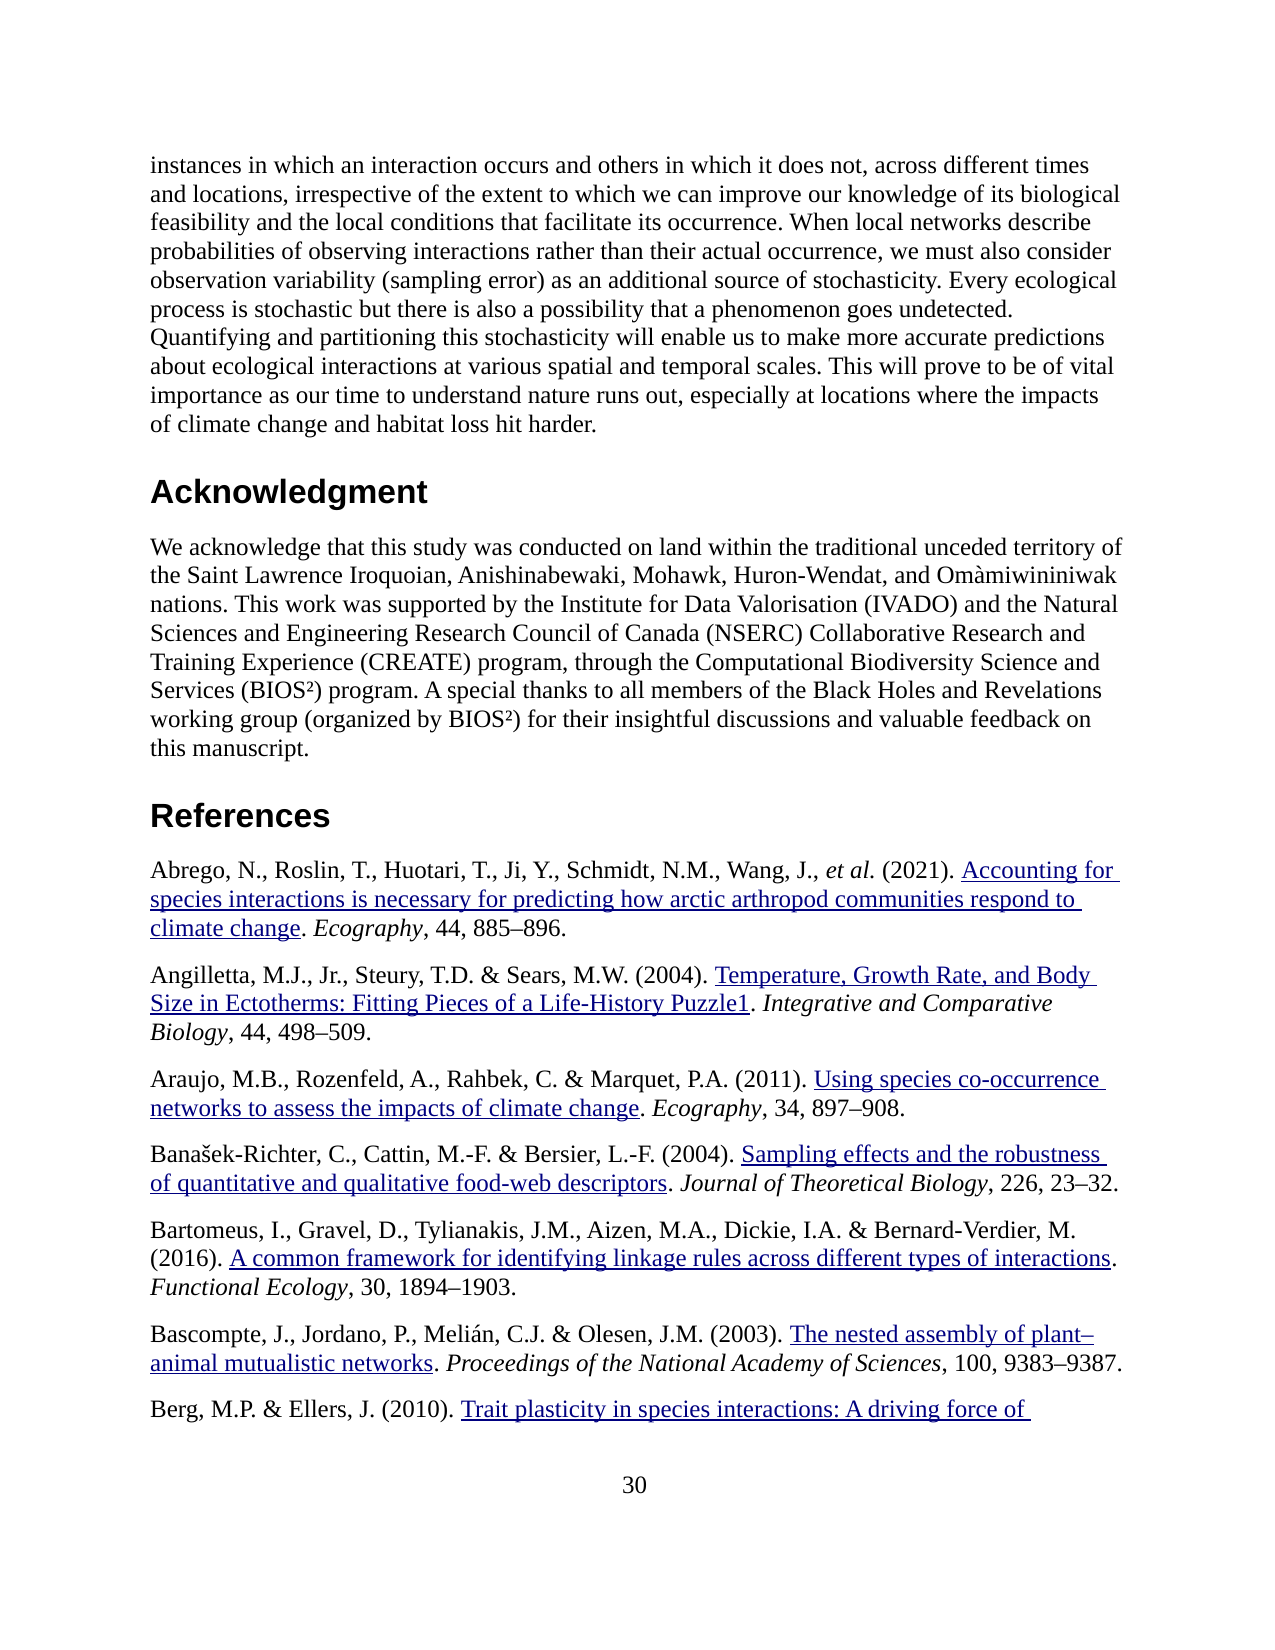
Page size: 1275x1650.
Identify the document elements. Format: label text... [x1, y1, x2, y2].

text Araujo, M.B., Rozenfeld, A., Rahbek, C. & Marquet, P.A. (2011). Using species co-occurrence networks to assess the impacts of climate change. Ecography, 34, 897–908. [150, 1064, 1125, 1121]
text Bascompte, J., Jordano, P., Melián, C.J. & Olesen, J.M. (2003). The nested assembly of plant–animal mutualistic networks. Proceedings of the National Academy of Sciences, 100, 9383–9387. [150, 1319, 1125, 1376]
text Bartomeus, I., Gravel, D., Tylianakis, J.M., Aizen, M.A., Dickie, I.A. & Bernard-Verdier, M. (2016). A common framework for identifying linkage rules across different types of interactions. Functional Ecology, 30, 1894–1903. [150, 1215, 1125, 1301]
text Banašek-Richter, C., Cattin, M.-F. & Bersier, L.-F. (2004). Sampling effects and the robustness of quantitative and qualitative food-web descriptors. Journal of Theoretical Biology, 226, 23–32. [150, 1139, 1125, 1197]
text instances in which an interaction occurs and others in which it does not, across different times and locations, irrespective of the extent to which we can improve our knowledge of its biological feasibility and the local conditions that facilitate its occurrence. When local networks describe probabilities of observing interactions rather than their actual occurrence, we must also consider observation variability (sampling error) as an additional source of stochasticity. Every ecological process is stochastic but there is also a possibility that a phenomenon goes undetected. Quantifying and partitioning this stochasticity will enable us to make more accurate predictions about ecological interactions at various spatial and temporal scales. This will prove to be of vital importance as our time to understand nature runs out, especially at locations where the impacts of climate change and habitat loss hit harder. [150, 150, 1125, 437]
text Berg, M.P. & Ellers, J. (2010). Trait plasticity in species interactions: A driving force of [150, 1394, 1125, 1423]
text Abrego, N., Roslin, T., Huotari, T., Ji, Y., Schmidt, N.M., Wang, J., et al. (2021). Accounting for species interactions is necessary for predicting how arctic arthropod communities respond to climate change. Ecography, 44, 885–896. [150, 856, 1125, 942]
text Angilletta, M.J., Jr., Steury, T.D. & Sears, M.W. (2004). Temperature, Growth Rate, and Body Size in Ectotherms: Fitting Pieces of a Life-History Puzzle1. Integrative and Comparative Biology, 44, 498–509. [150, 960, 1125, 1046]
subtitle References [150, 796, 1125, 834]
text We acknowledge that this study was conducted on land within the traditional unceded territory of the Saint Lawrence Iroquoian, Anishinabewaki, Mohawk, Huron-Wendat, and Omàmiwininiwak nations. This work was supported by the Institute for Data Valorisation (IVADO) and the Natural Sciences and Engineering Research Council of Canada (NSERC) Collaborative Research and Training Experience (CREATE) program, through the Computational Biodiversity Science and Services (BIOS²) program. A special thanks to all members of the Black Holes and Revelations working group (organized by BIOS²) for their insightful discussions and valuable feedback on this manuscript. [150, 532, 1125, 762]
subtitle Acknowledgment [150, 471, 1125, 510]
